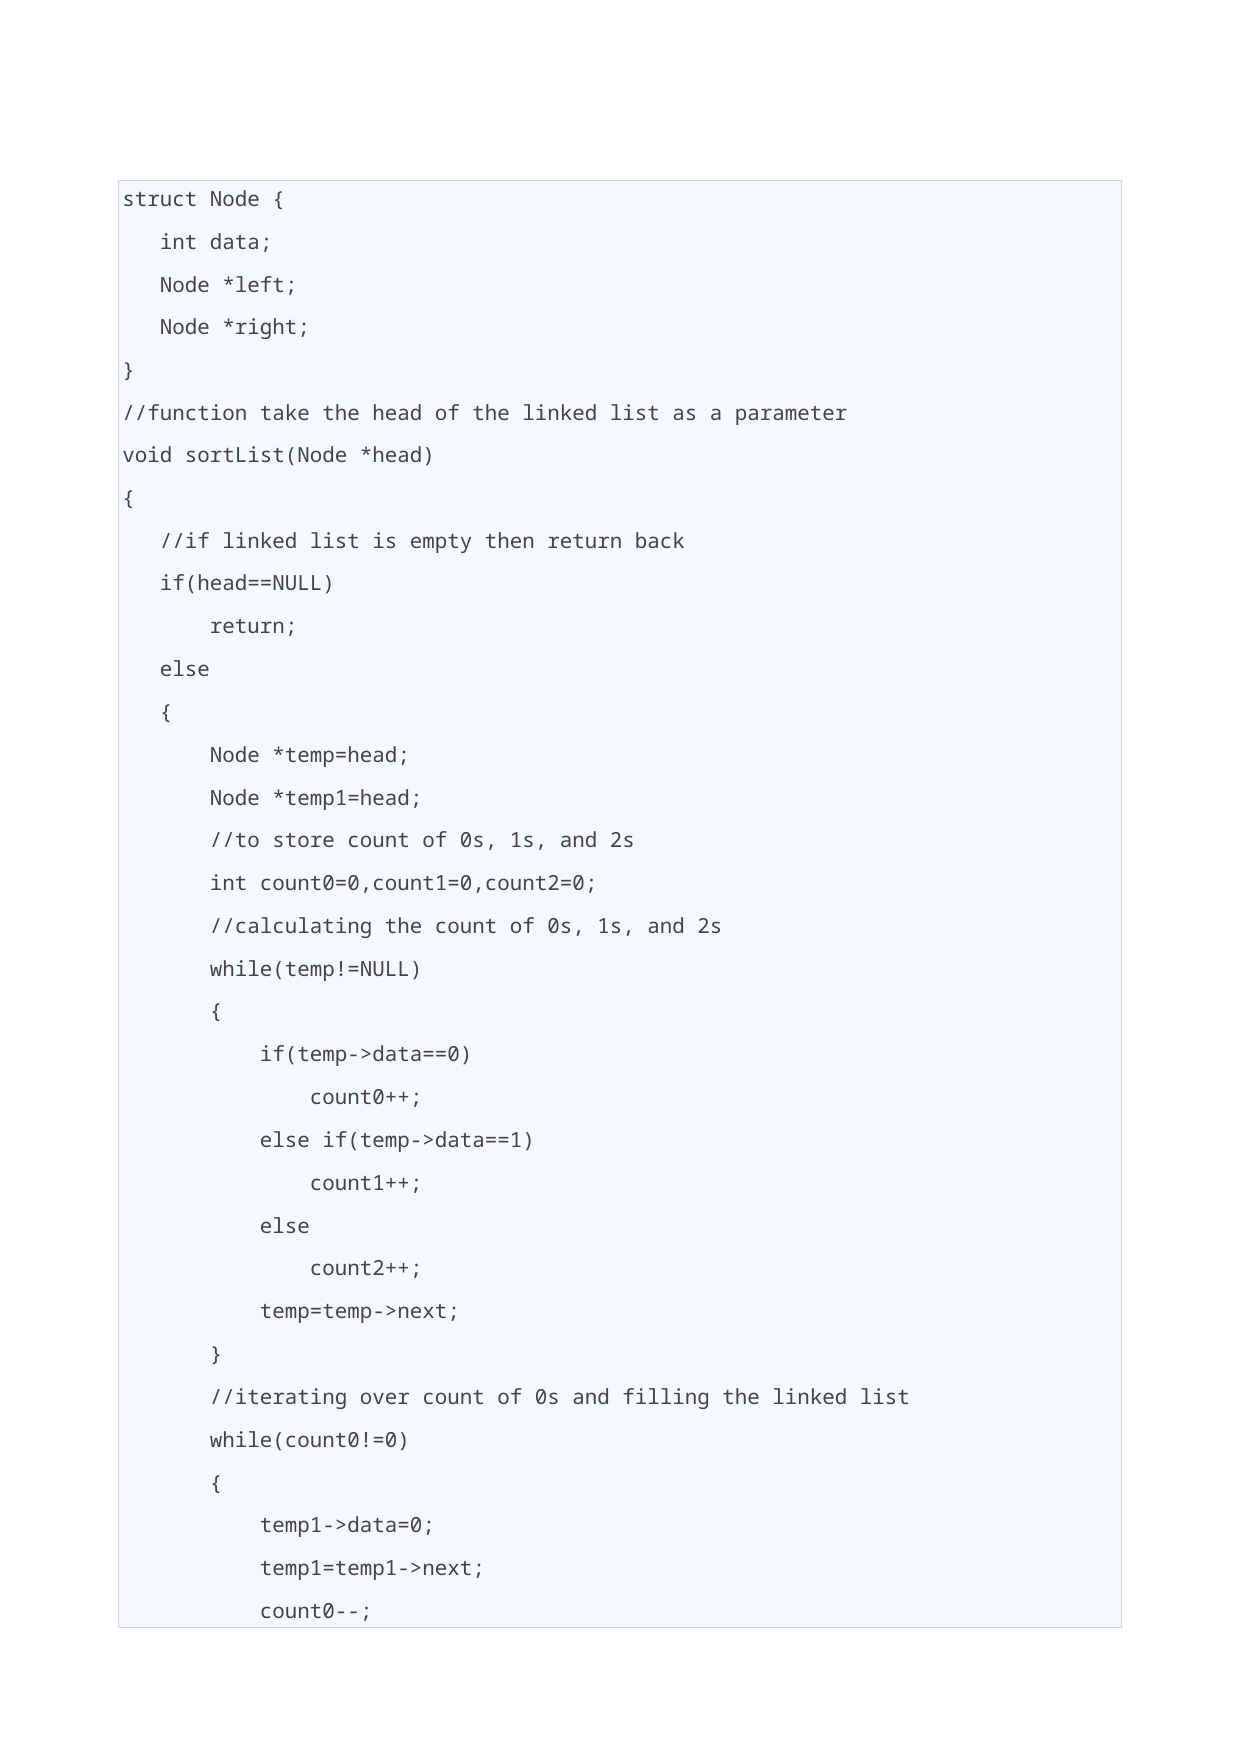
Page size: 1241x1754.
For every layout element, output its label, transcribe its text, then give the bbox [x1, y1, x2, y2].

text { [119, 693, 1121, 726]
text void sortList(Node *head) [119, 437, 1121, 469]
text //function take the head of the linked list as a parameter [119, 394, 1121, 426]
text int data; [119, 223, 1121, 255]
text } [119, 351, 1121, 384]
text else if(temp->data==1) [119, 1121, 1121, 1154]
text Node *left; [119, 266, 1121, 298]
text if(head==NULL) [119, 564, 1121, 597]
text //calculating the count of 0s, 1s, and 2s [119, 907, 1121, 939]
text { [119, 1464, 1121, 1496]
text return; [119, 607, 1121, 640]
text count0--; [119, 1592, 1121, 1627]
text Node *temp1=head; [119, 779, 1121, 811]
text else [119, 650, 1121, 683]
text //to store count of 0s, 1s, and 2s [119, 821, 1121, 854]
text struct Node { [119, 181, 1121, 213]
text } [119, 1335, 1121, 1368]
text count1++; [119, 1164, 1121, 1196]
text while(count0!=0) [119, 1421, 1121, 1453]
text Node *right; [119, 308, 1121, 341]
text else [119, 1207, 1121, 1239]
text count0++; [119, 1078, 1121, 1111]
text //if linked list is empty then return back [119, 522, 1121, 554]
text { [119, 479, 1121, 512]
text temp=temp->next; [119, 1292, 1121, 1325]
text Node *temp=head; [119, 736, 1121, 768]
text count2++; [119, 1249, 1121, 1282]
text { [119, 993, 1121, 1025]
text while(temp!=NULL) [119, 950, 1121, 982]
text int count0=0,count1=0,count2=0; [119, 864, 1121, 897]
text temp1->data=0; [119, 1506, 1121, 1539]
text if(temp->data==0) [119, 1036, 1121, 1068]
text //iterating over count of 0s and filling the linked list [119, 1378, 1121, 1411]
text temp1=temp1->next; [119, 1549, 1121, 1582]
